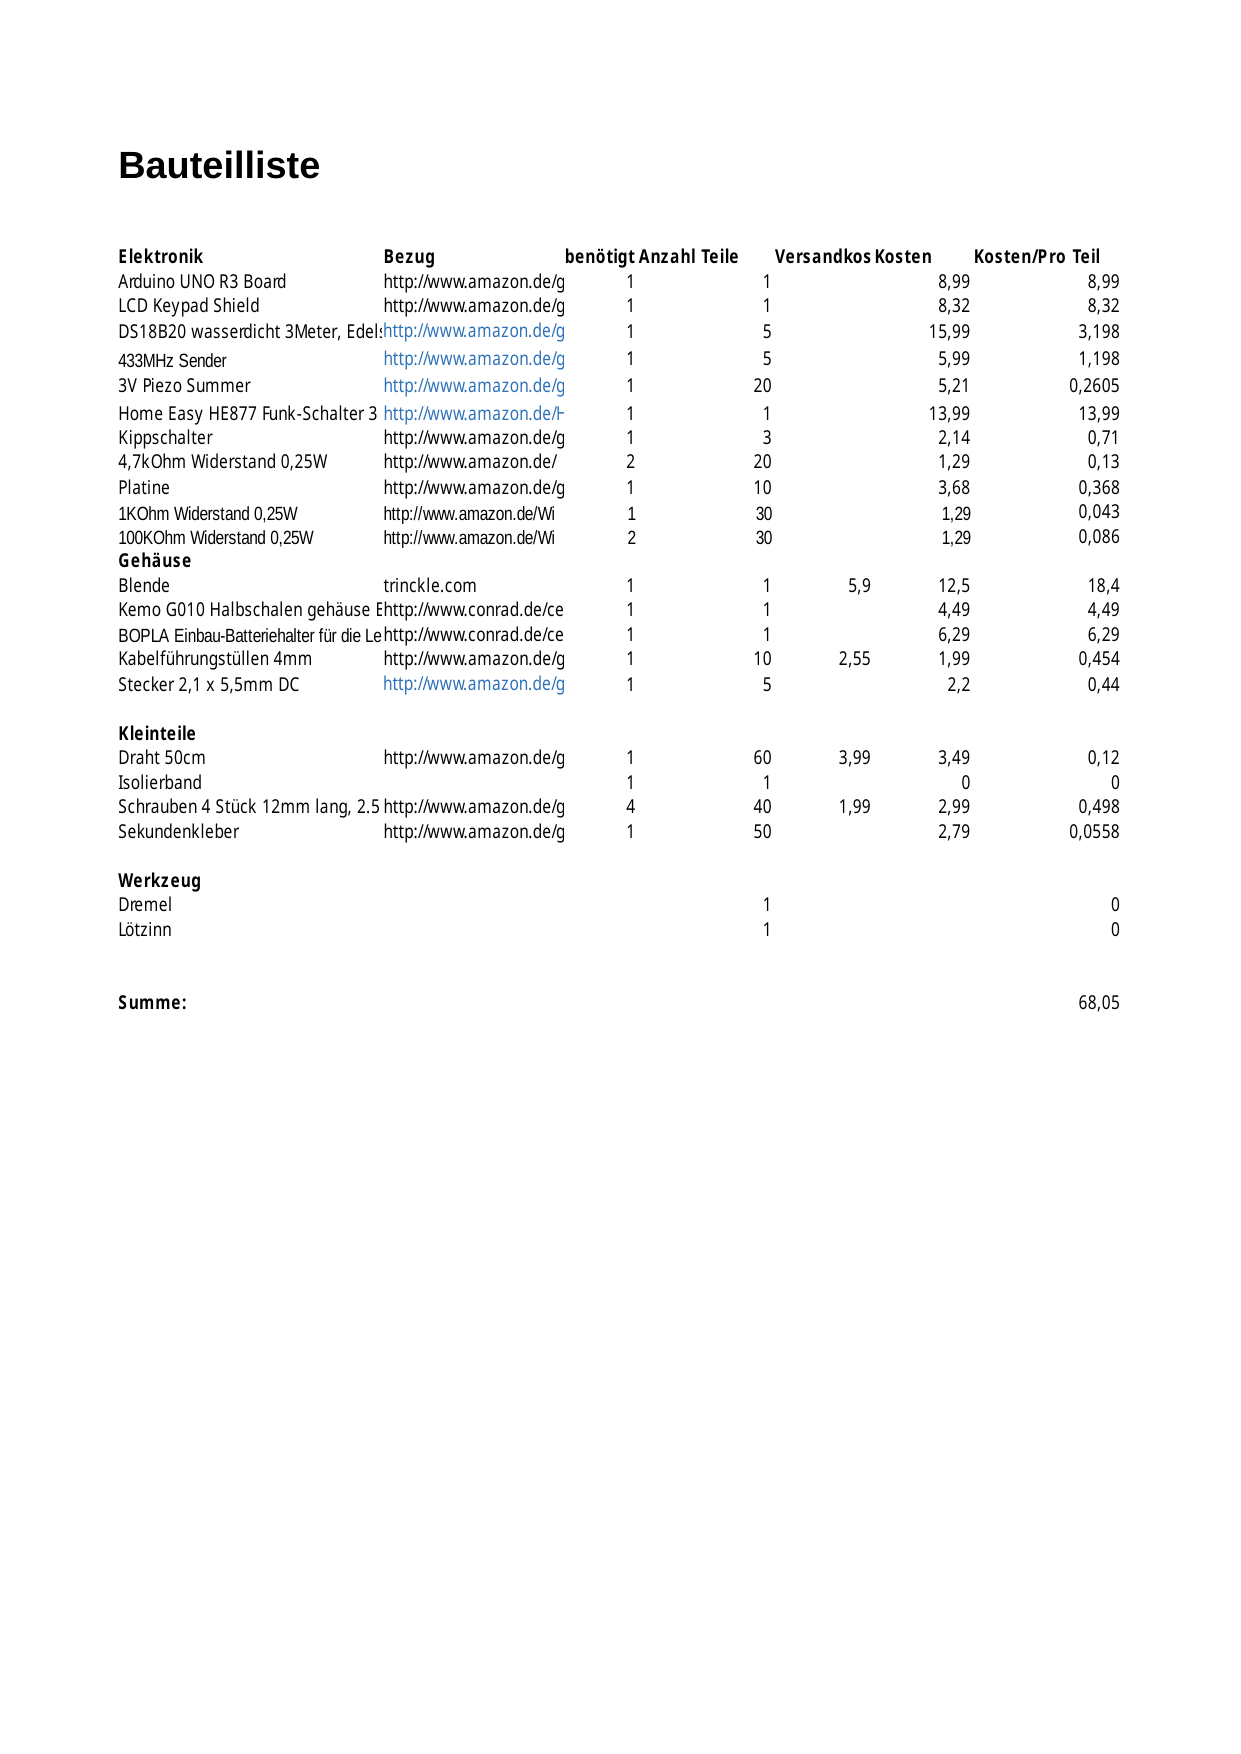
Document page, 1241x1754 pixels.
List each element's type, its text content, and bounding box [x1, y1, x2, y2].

subtitle Bauteilliste [118, 143, 1122, 187]
